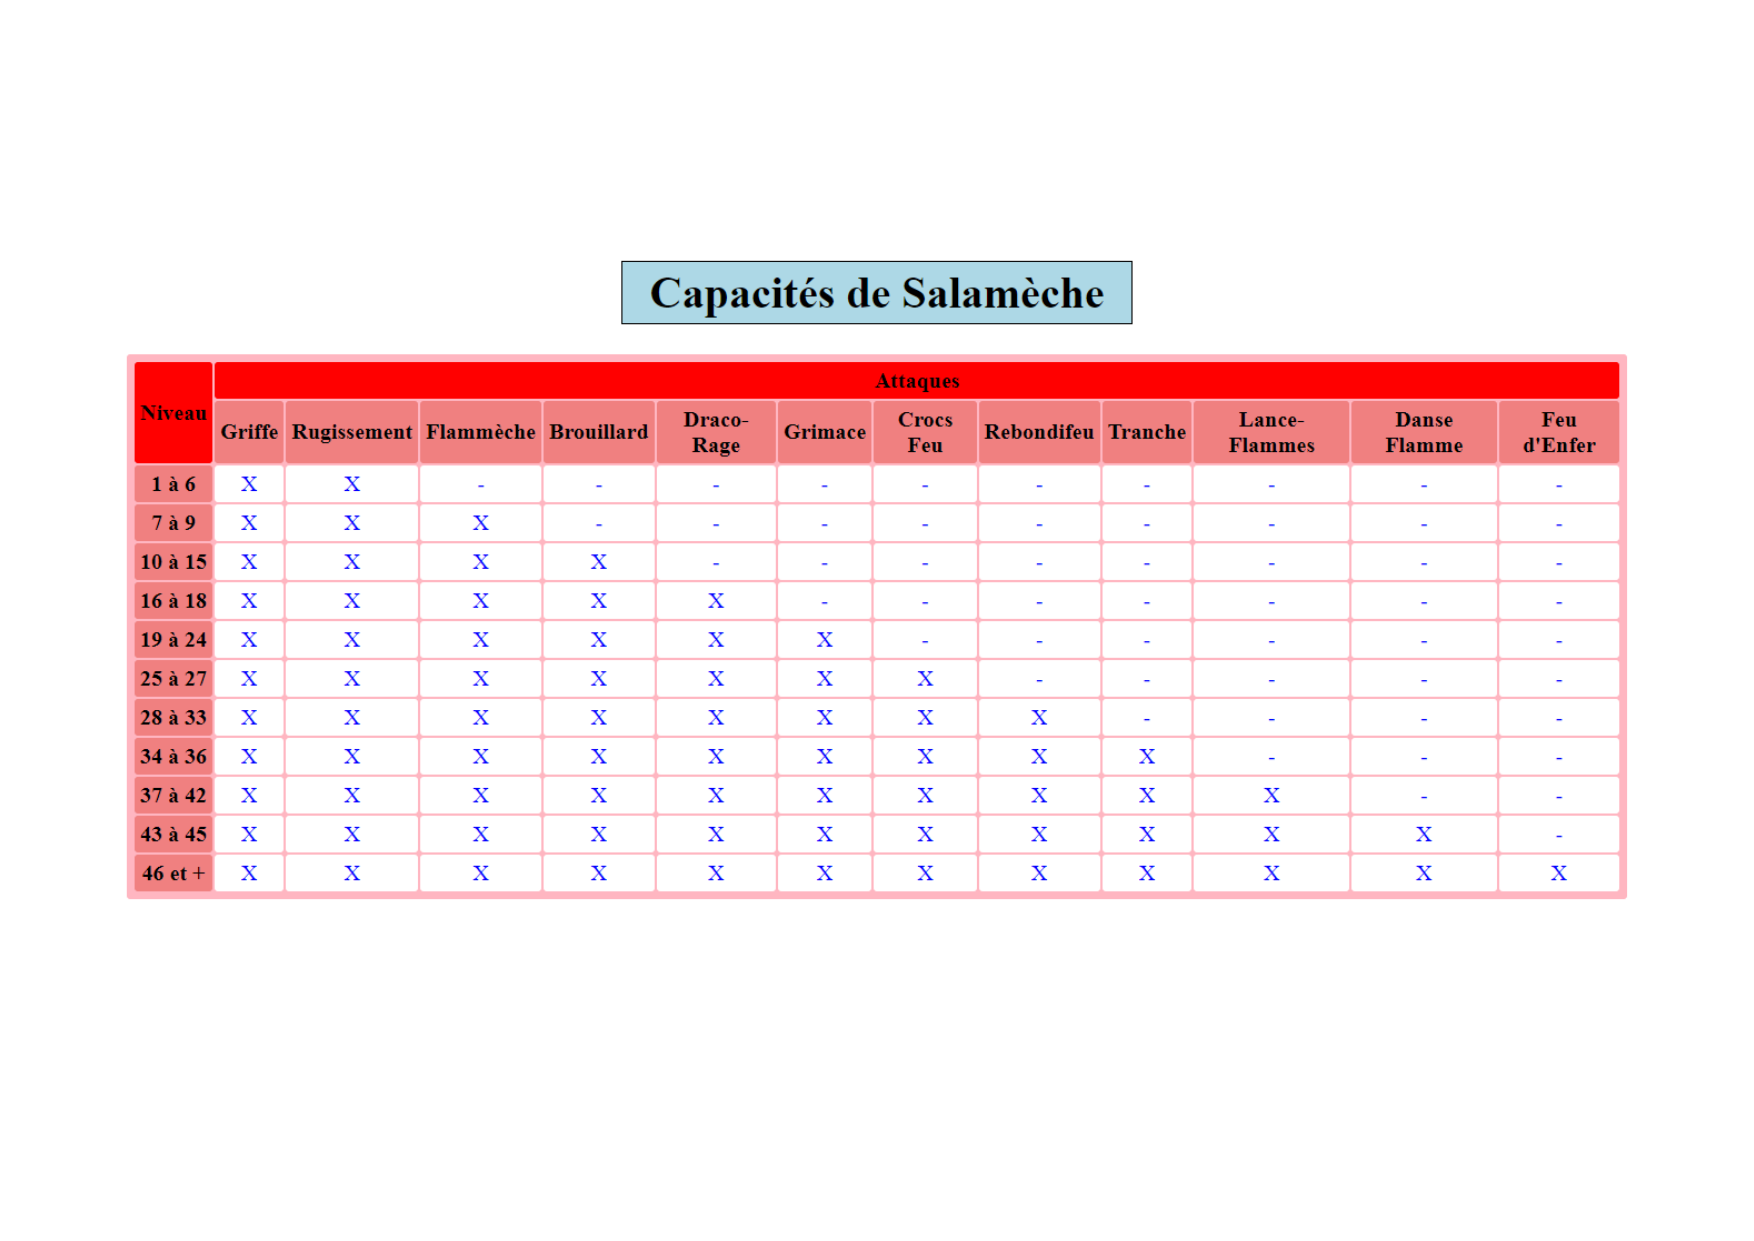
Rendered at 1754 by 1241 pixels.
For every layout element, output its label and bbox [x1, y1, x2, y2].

picture [118, 222, 1636, 957]
